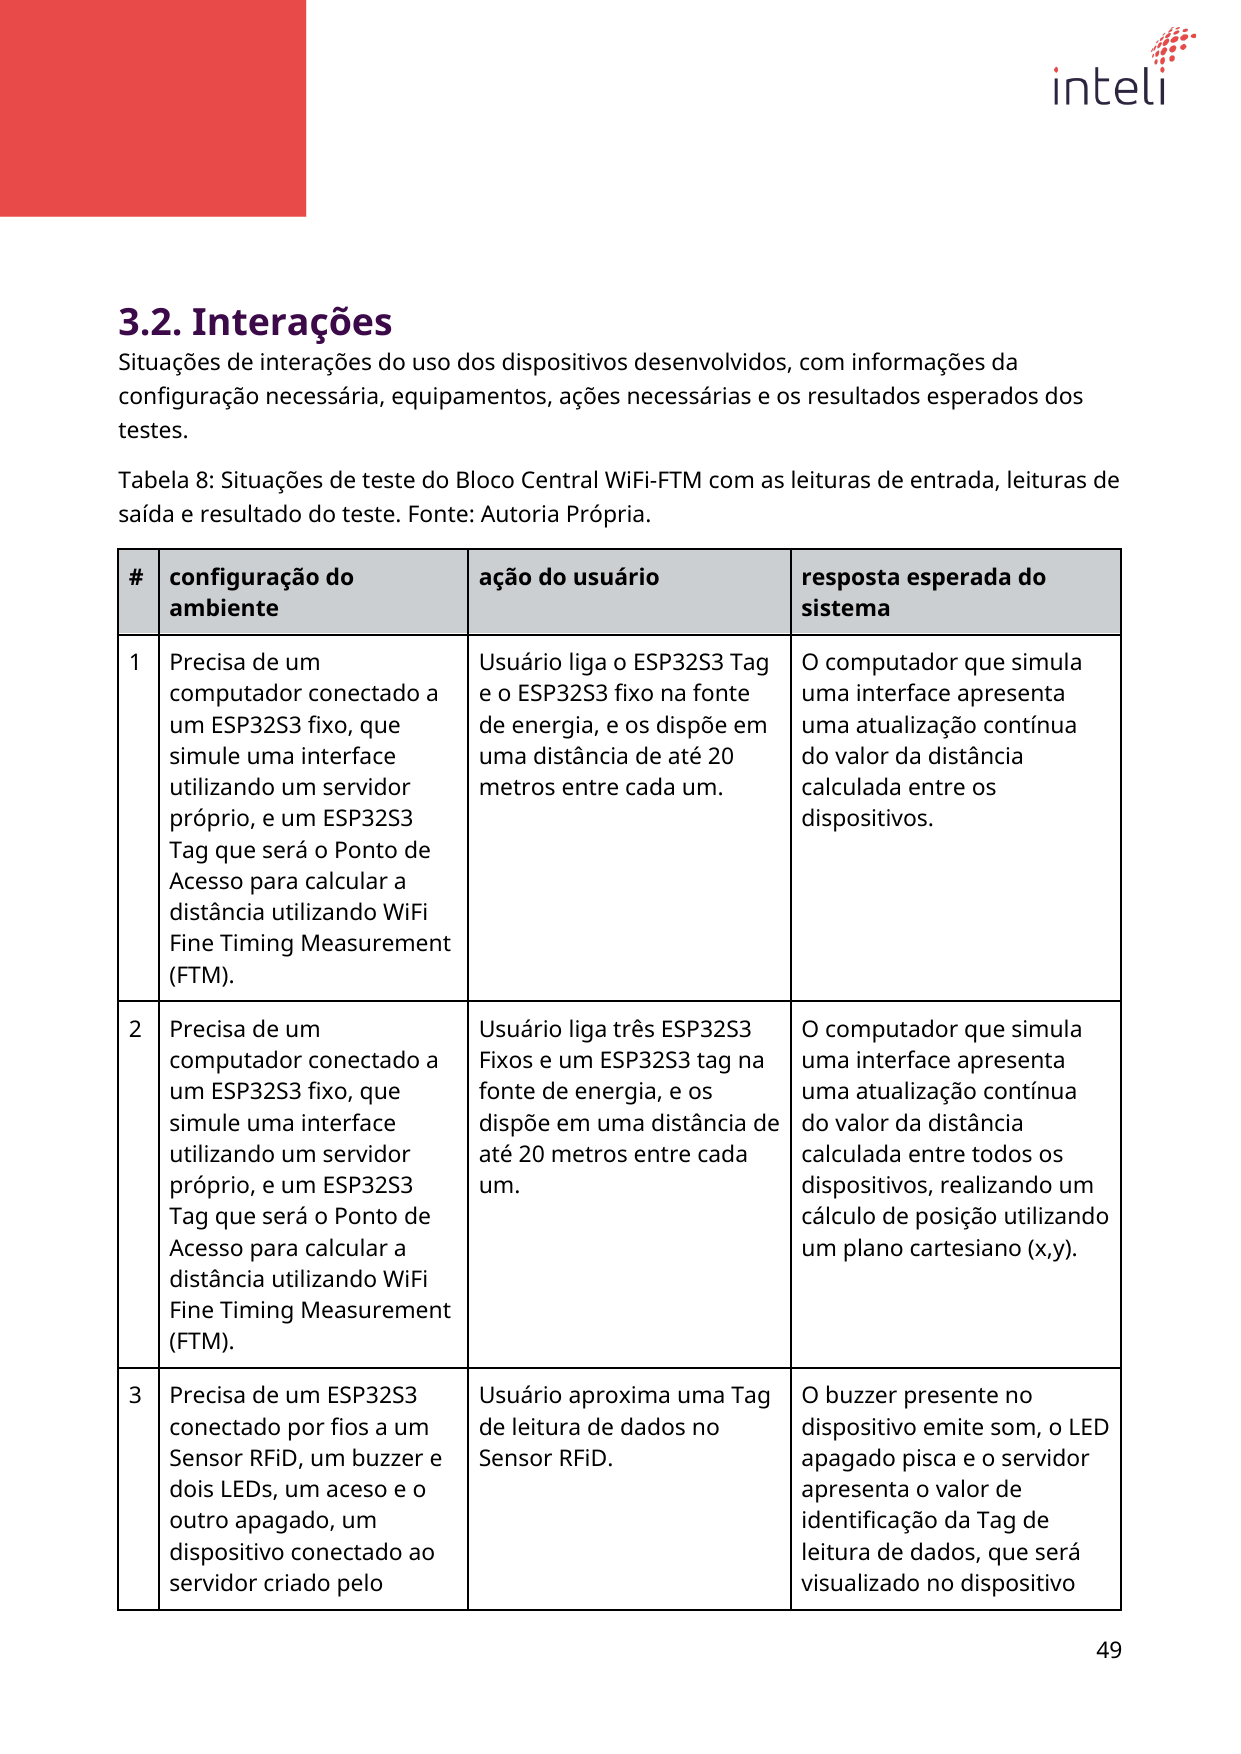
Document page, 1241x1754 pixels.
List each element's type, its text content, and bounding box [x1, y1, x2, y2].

table_cell Usuário liga o ESP32S3 Tag e o ESP32S3 fixo na fonte de energia, e os dispõe em uma distância de até 20 metros entre cada um. [469, 636, 790, 1000]
table_cell O computador que simula uma interface apresenta uma atualização contínua do valor da distância calculada entre todos os dispositivos, realizando um cálculo de posição utilizando um plano cartesiano (x,y). [792, 1002, 1120, 1367]
picture [0, 0, 307, 217]
table_header configuração do ambiente [160, 550, 467, 633]
table_cell Usuário liga três ESP32S3 Fixos e um ESP32S3 tag na fonte de energia, e os dispõe em uma distância de até 20 metros entre cada um. [469, 1002, 790, 1367]
picture [1054, 27, 1197, 105]
table_header ação do usuário [469, 550, 790, 633]
table_cell Usuário aproxima uma Tag de leitura de dados no Sensor RFiD. [469, 1369, 790, 1608]
table_cell 3 [119, 1369, 158, 1608]
table_cell Precisa de um ESP32S3 conectado por fios a um Sensor RFiD, um buzzer e dois LEDs, um aceso e o outro apagado, um dispositivo conectado ao servidor criado pelo [160, 1369, 467, 1608]
table_header resposta esperada do sistema [792, 550, 1120, 633]
table_cell Precisa de um computador conectado a um ESP32S3 fixo, que simule uma interface utilizando um servidor próprio, e um ESP32S3 Tag que será o Ponto de Acesso para calcular a distância utilizando WiFi Fine Timing Measurement (FTM). [160, 1002, 467, 1367]
table_cell 1 [119, 636, 158, 1000]
table_header # [119, 550, 158, 633]
text Tabela 8: Situações de teste do Bloco Central WiFi-FTM com as leituras de entrada, leituras de saída e resultado do teste. Fonte: Autoria Própria. [118, 464, 1122, 529]
table_cell 2 [119, 1002, 158, 1367]
text Situações de interações do uso dos dispositivos desenvolvidos, com informações da configuração necessária, equipamentos, ações necessárias e os resultados esperados dos testes. [118, 346, 1122, 445]
table_cell Precisa de um computador conectado a um ESP32S3 fixo, que simule uma interface utilizando um servidor próprio, e um ESP32S3 Tag que será o Ponto de Acesso para calcular a distância utilizando WiFi Fine Timing Measurement (FTM). [160, 636, 467, 1000]
subtitle 3.2. Interações [118, 295, 1122, 346]
table_cell O computador que simula uma interface apresenta uma atualização contínua do valor da distância calculada entre os dispositivos. [792, 636, 1120, 1000]
table_cell O buzzer presente no dispositivo emite som, o LED apagado pisca e o servidor apresenta o valor de identificação da Tag de leitura de dados, que será visualizado no dispositivo [792, 1369, 1120, 1608]
